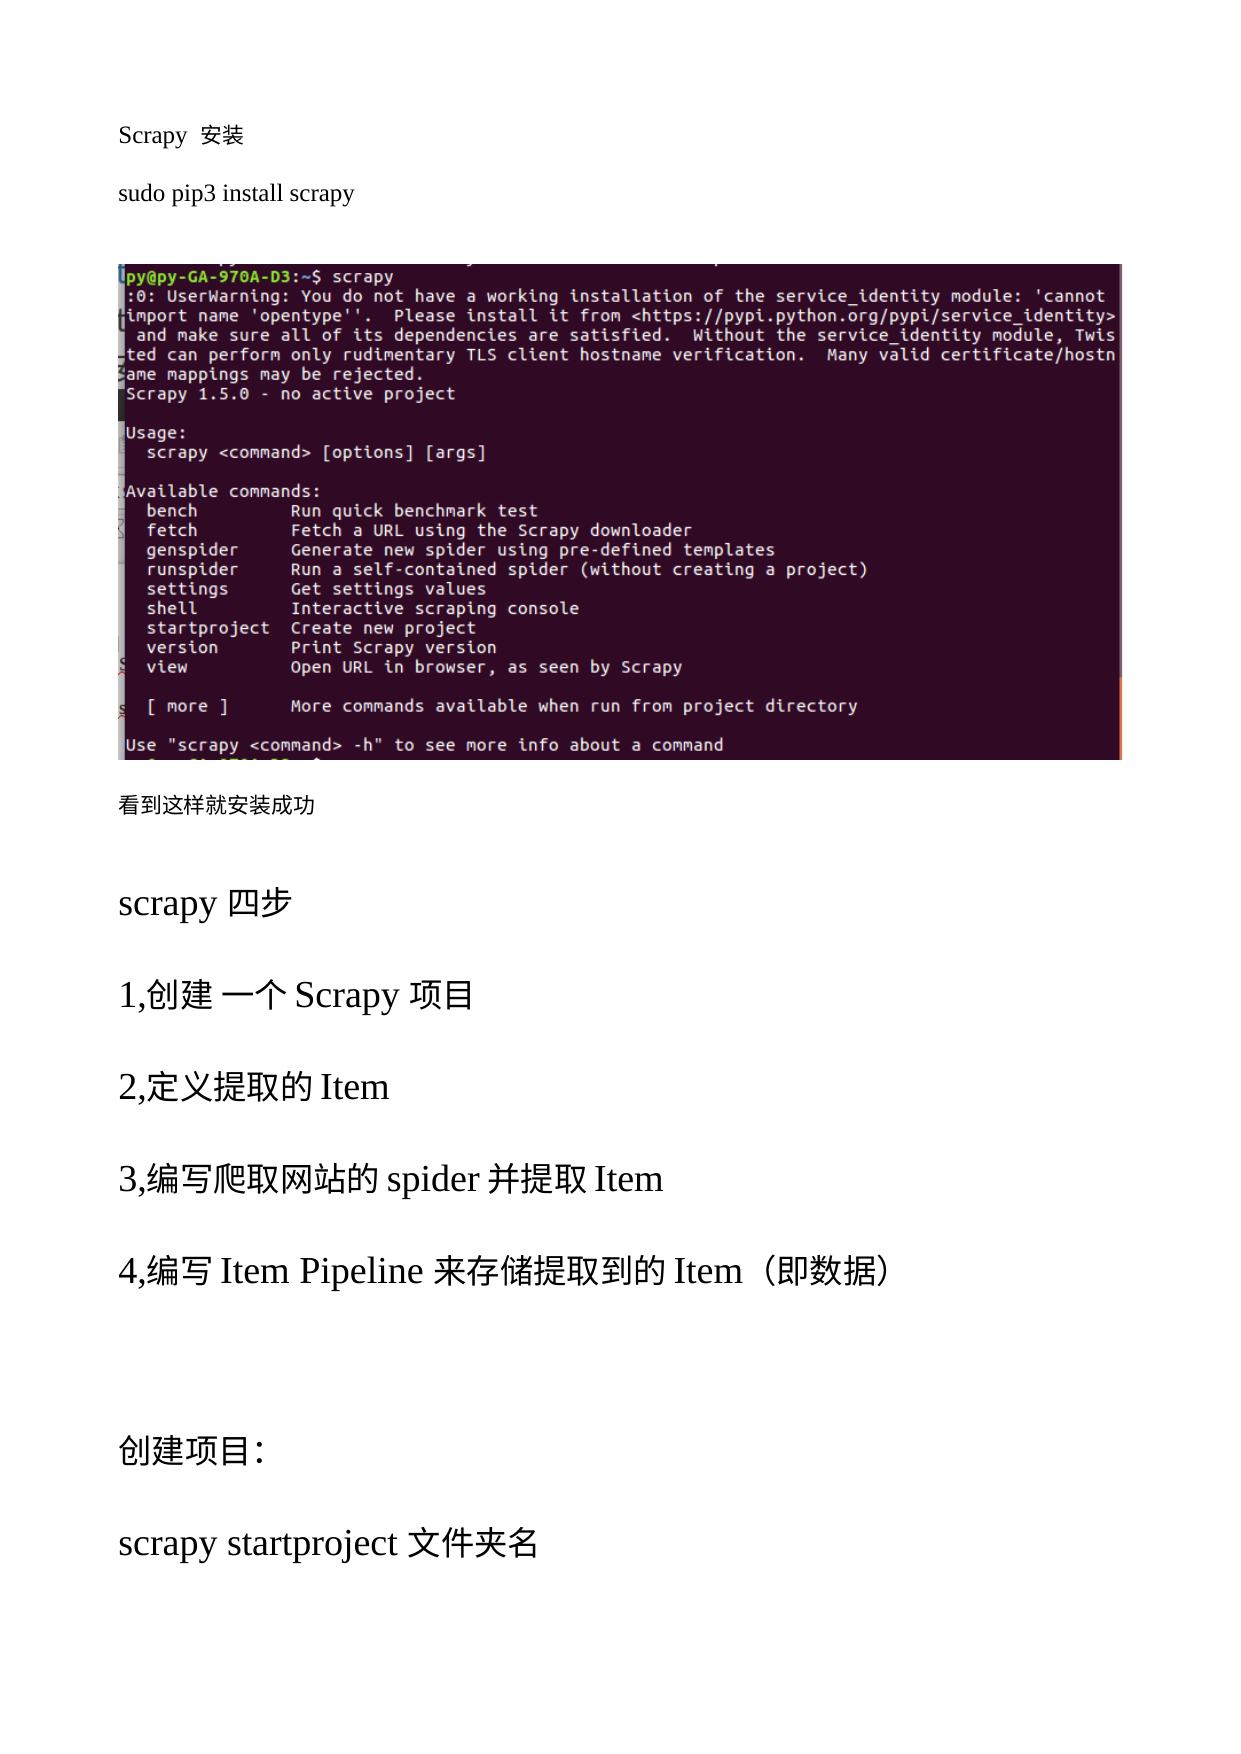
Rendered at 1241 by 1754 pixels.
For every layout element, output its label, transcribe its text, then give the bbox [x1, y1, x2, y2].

text 4,编写Item Pipeline 来存储提取到的Item（即数据） [118, 1245, 1122, 1293]
text 创建项目： [118, 1424, 1122, 1473]
text scrapy 四步 [118, 877, 1122, 925]
text 1,创建 一个Scrapy 项目 [118, 969, 1122, 1017]
text 2,定义提取的Item [118, 1061, 1122, 1109]
text scrapy startproject 文件夹名 [118, 1517, 1122, 1565]
picture [118, 264, 1123, 760]
text Scrapy 安装 [118, 118, 1122, 150]
text 3,编写爬取网站的spider并提取Item [118, 1153, 1122, 1201]
text sudo pip3 install scrapy [118, 178, 1122, 207]
text 看到这样就安装成功 [118, 788, 1122, 820]
